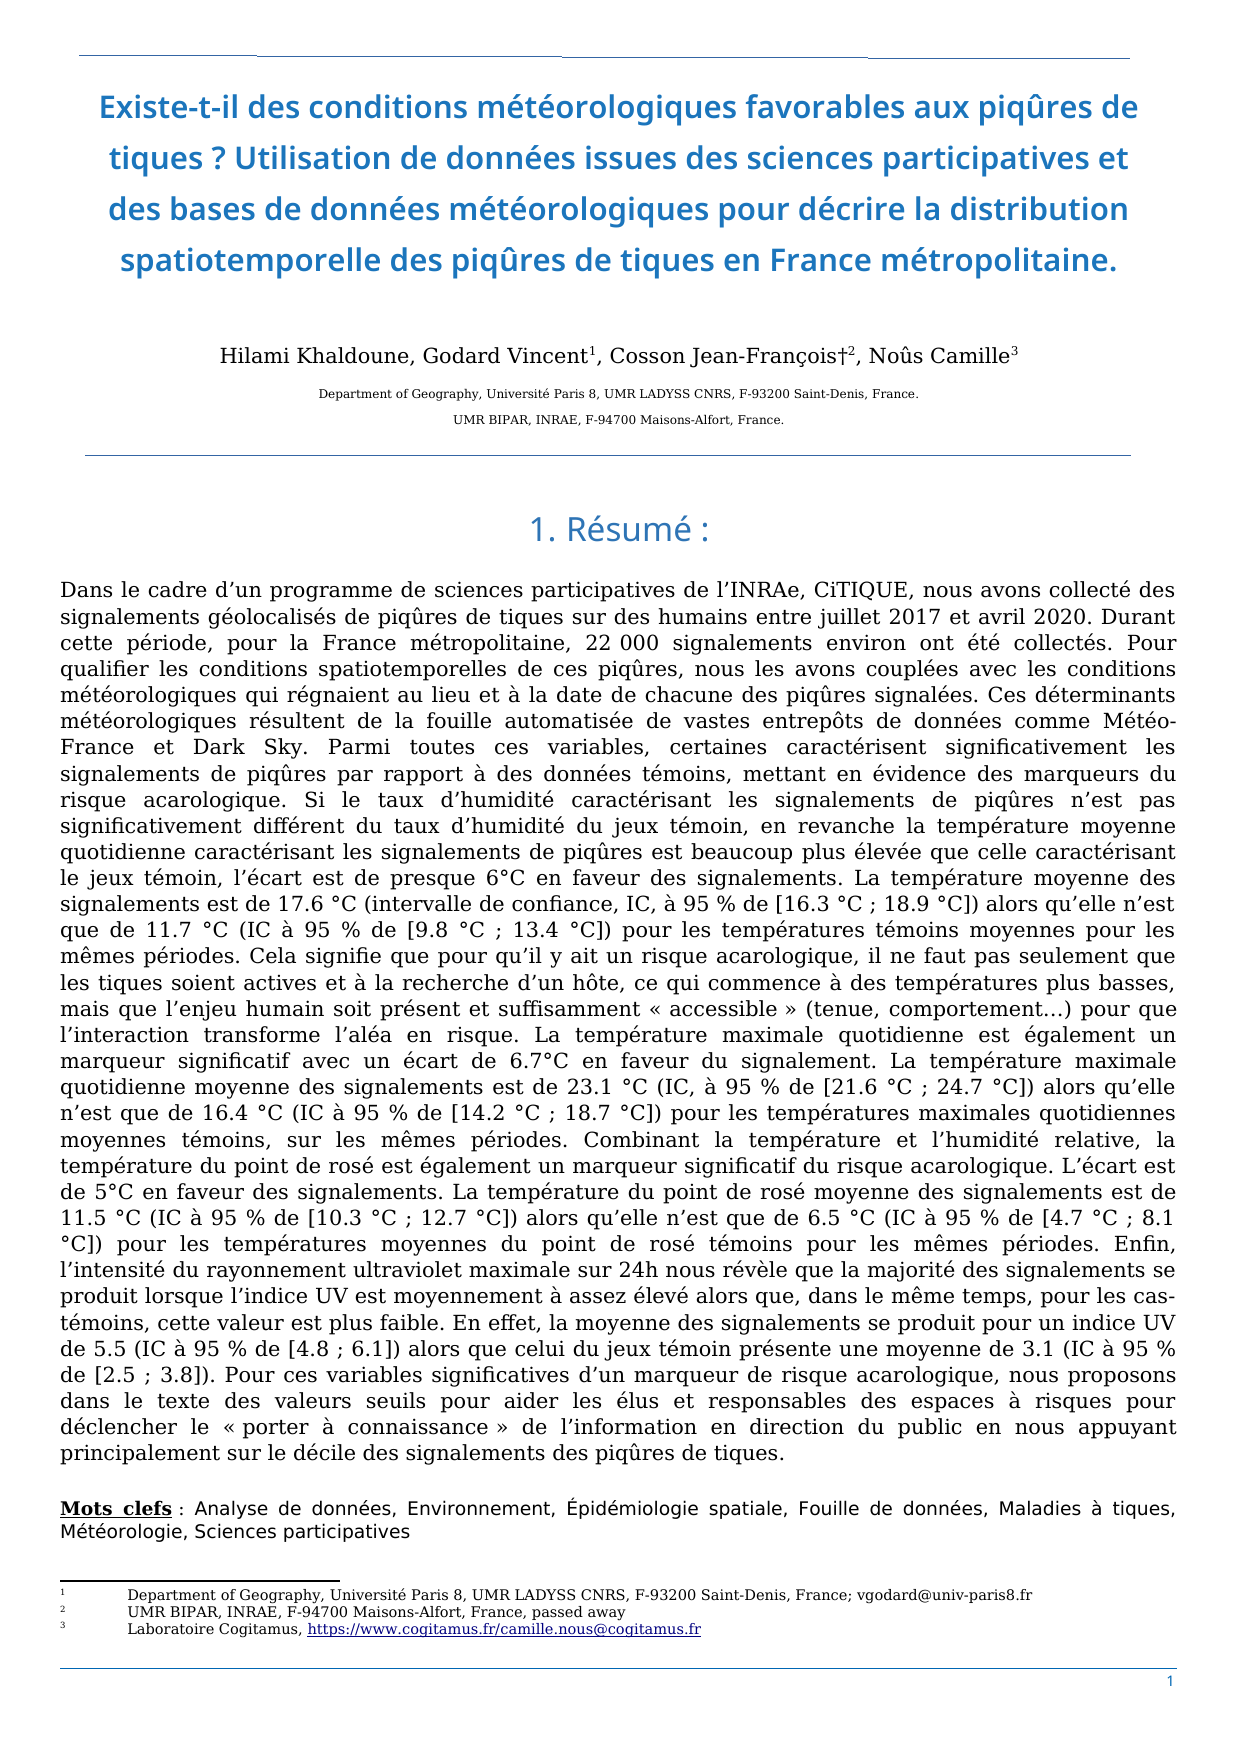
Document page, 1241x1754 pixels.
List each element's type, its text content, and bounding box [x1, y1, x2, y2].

text UMR BIPAR, INRAE, F-94700 Maisons-Alfort, France, passed away [60, 1604, 1177, 1621]
subtitle Résumé : [60, 506, 1177, 551]
text UMR BIPAR, INRAE, F-94700 Maisons-Alfort, France. [60, 413, 1177, 438]
text Hilami Khaldoune, Godard Vincent, Cosson Jean-François†, Noûs Camille [60, 344, 1177, 369]
text Department of Geography, Université Paris 8, UMR LADYSS CNRS, F-93200 Saint-Denis, France. [60, 387, 1177, 412]
text Dans le cadre d’un programme de sciences participatives de l’INRAe, CiTIQUE, nous avons collecté des signalements géolocalisés de piqûres de tiques sur des humains entre juillet 2017 et avril 2020. Durant cette période, pour la France métropolitaine, 22 000 signalements environ ont été collectés. Pour qualifier les conditions spatiotemporelles de ces piqûres, nous les avons couplées avec les conditions météorologiques qui régnaient au lieu et à la date de chacune des piqûres signalées. Ces déterminants météorologiques résultent de la fouille automatisée de vastes entrepôts de données comme Météo-France et Dark Sky. Parmi toutes ces variables, certaines caractérisent significativement les signalements de piqûres par rapport à des données témoins, mettant en évidence des marqueurs du risque acarologique. Si le taux d’humidité caractérisant les signalements de piqûres n’est pas significativement différent du taux d’humidité du jeux témoin, en revanche la température moyenne quotidienne caractérisant les signalements de piqûres est beaucoup plus élevée que celle caractérisant le jeux témoin, l’écart est de presque 6°C en faveur des signalements. La température moyenne des signalements est de 17.6 °C (intervalle de confiance, IC, à 95 % de [16.3 °C ; 18.9 °C]) alors qu’elle n’est que de 11.7 °C (IC à 95 % de [9.8 °C ; 13.4 °C]) pour les températures témoins moyennes pour les mêmes périodes. Cela signifie que pour qu’il y ait un risque acarologique, il ne faut pas seulement que les tiques soient actives et à la recherche d’un hôte, ce qui commence à des températures plus basses, mais que l’enjeu humain soit présent et suffisamment « accessible » (tenue, comportement…) pour que l’interaction transforme l’aléa en risque. La température maximale quotidienne est également un marqueur significatif avec un écart de 6.7°C en faveur du signalement. La température maximale quotidienne moyenne des signalements est de 23.1 °C (IC, à 95 % de [21.6 °C ; 24.7 °C]) alors qu’elle n’est que de 16.4 °C (IC à 95 % de [14.2 °C ; 18.7 °C]) pour les températures maximales quotidiennes moyennes témoins, sur les mêmes périodes. Combinant la température et l’humidité relative, la température du point de rosé est également un marqueur significatif du risque acarologique. L’écart est de 5°C en faveur des signalements. La température du point de rosé moyenne des signalements est de 11.5 °C (IC à 95 % de [10.3 °C ; 12.7 °C]) alors qu’elle n’est que de 6.5 °C (IC à 95 % de [4.7 °C ; 8.1 °C]) pour les températures moyennes du point de rosé témoins pour les mêmes périodes. Enfin, l’intensité du rayonnement ultraviolet maximale sur 24h nous révèle que la majorité des signalements se produit lorsque l’indice UV est moyennement à assez élevé alors que, dans le même temps, pour les cas-témoins, cette valeur est plus faible. En effet, la moyenne des signalements se produit pour un indice UV de 5.5 (IC à 95 % de [4.8 ; 6.1]) alors que celui du jeux témoin présente une moyenne de 3.1 (IC à 95 % de [2.5 ; 3.8]). Pour ces variables significatives d’un marqueur de risque acarologique, nous proposons dans le texte des valeurs seuils pour aider les élus et responsables des espaces à risques pour déclencher le « porter à connaissance » de l’information en direction du public en nous appuyant principalement sur le décile des signalements des piqûres de tiques. [60, 578, 1177, 1466]
text Mots clefs : Analyse de données, Environnement, Épidémiologie spatiale, Fouille de données, Maladies à tiques, Météorologie, Sciences participatives [60, 1497, 1177, 1543]
text Department of Geography, Université Paris 8, UMR LADYSS CNRS, F-93200 Saint-Denis, France; vgodard@univ-paris8.fr [60, 1587, 1177, 1604]
text Laboratoire Cogitamus, https://www.cogitamus.fr/camille.nous@cogitamus.fr [60, 1621, 1177, 1638]
title Existe-t-il des conditions météorologiques favorables aux piqûres de tiques ? Utilisation de données issues des sciences participatives et des bases de données météorologiques pour décrire la distribution spatiotemporelle des piqûres de tiques en France métropolitaine. [90, 85, 1147, 281]
